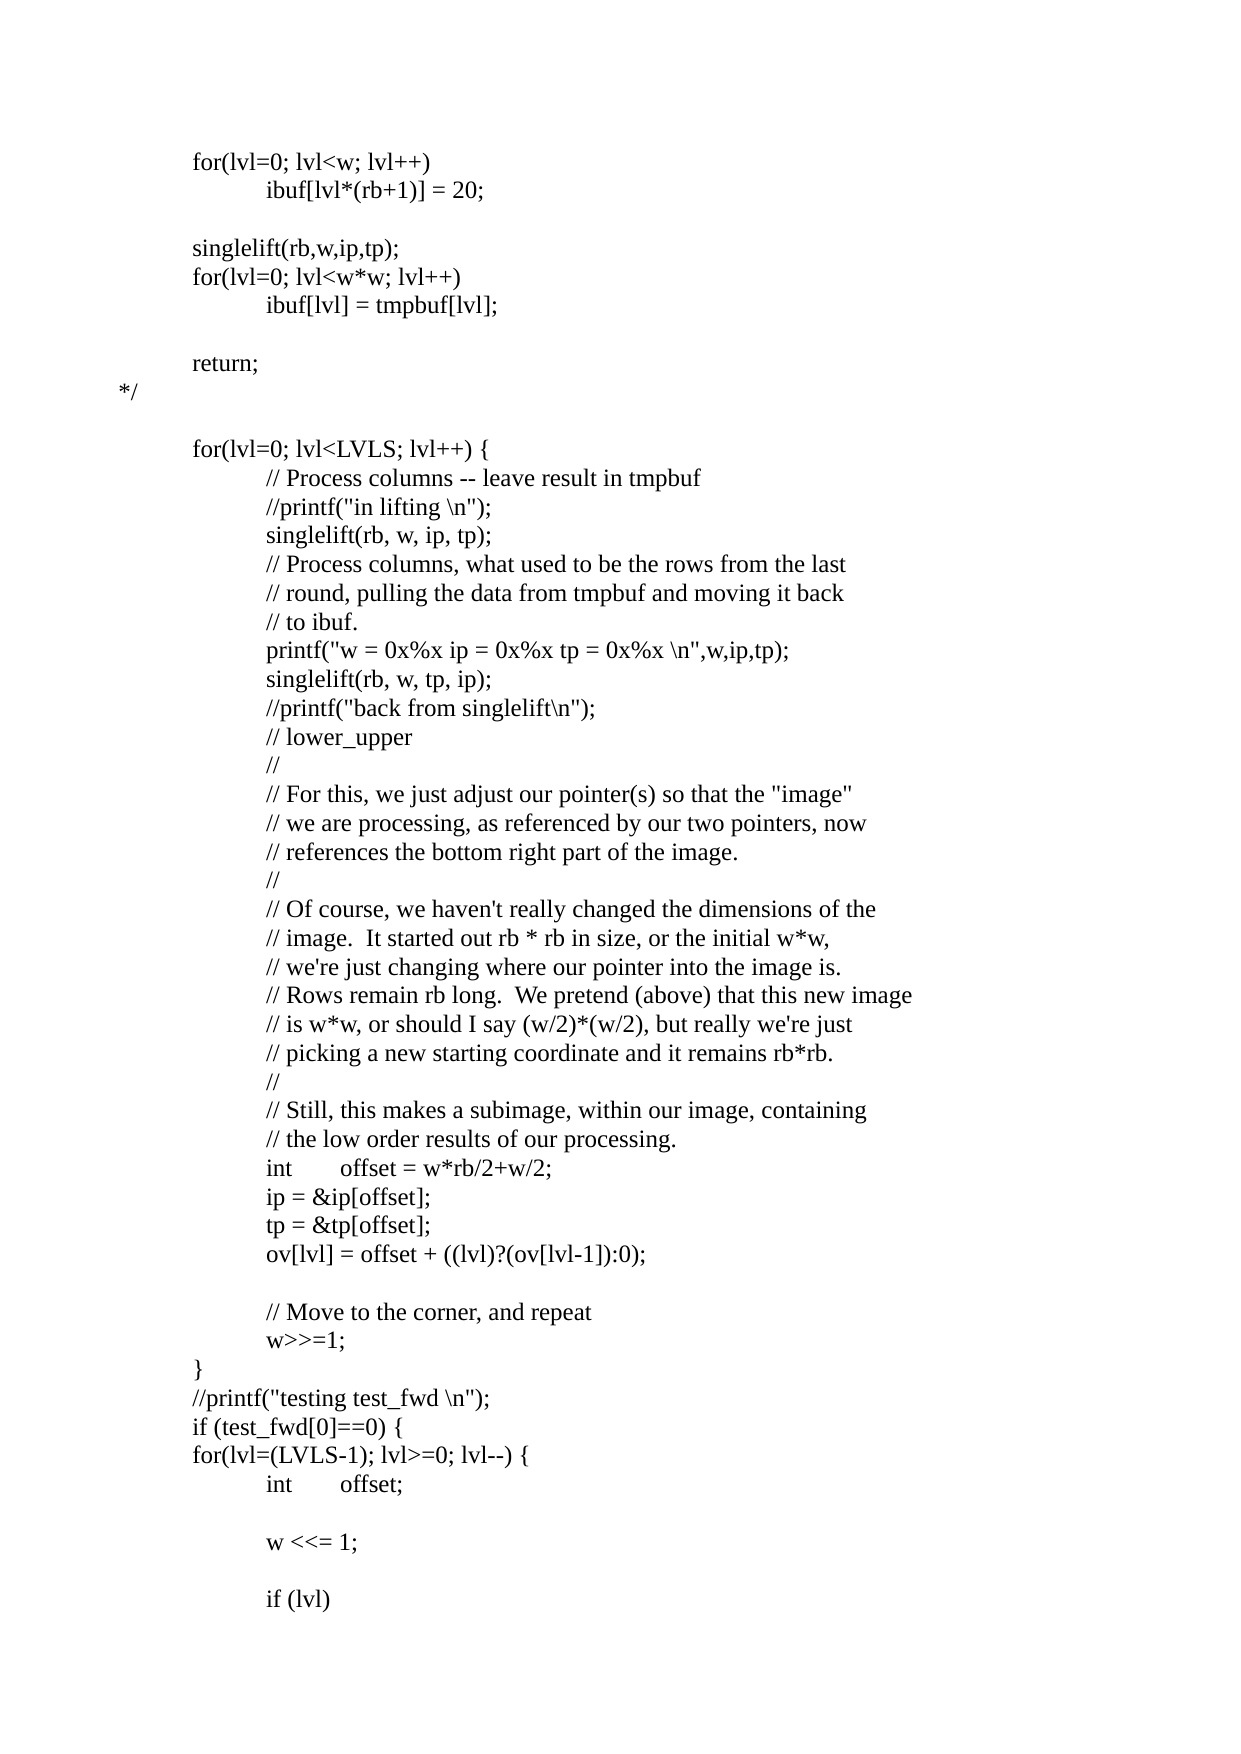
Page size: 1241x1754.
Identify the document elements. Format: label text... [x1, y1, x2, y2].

text } [118, 1354, 1122, 1383]
text printf("w = 0x%x ip = 0x%x tp = 0x%x \n",w,ip,tp); [118, 636, 1122, 664]
text int offset; [118, 1469, 1122, 1498]
text */ [118, 377, 1122, 406]
text // Process columns, what used to be the rows from the last [118, 549, 1122, 578]
text // picking a new starting coordinate and it remains rb*rb. [118, 1038, 1122, 1067]
text singlelift(rb,w,ip,tp); [118, 233, 1122, 262]
text // [118, 751, 1122, 779]
text // Of course, we haven't really changed the dimensions of the [118, 894, 1122, 923]
text for(lvl=0; lvl<LVLS; lvl++) { [118, 434, 1122, 463]
text // [118, 1067, 1122, 1096]
text // Move to the corner, and repeat [118, 1297, 1122, 1326]
text // image. It started out rb * rb in size, or the initial w*w, [118, 923, 1122, 952]
text // we're just changing where our pointer into the image is. [118, 952, 1122, 981]
text //printf("in lifting \n"); [118, 492, 1122, 521]
text if (test_fwd[0]==0) { [118, 1412, 1122, 1441]
text ibuf[lvl] = tmpbuf[lvl]; [118, 291, 1122, 319]
text // Process columns -- leave result in tmpbuf [118, 463, 1122, 492]
text for(lvl=0; lvl<w; lvl++) [118, 147, 1122, 176]
text // we are processing, as referenced by our two pointers, now [118, 808, 1122, 837]
text singlelift(rb, w, ip, tp); [118, 521, 1122, 549]
text //printf("back from singlelift\n"); [118, 693, 1122, 722]
text // lower_upper [118, 722, 1122, 751]
text int offset = w*rb/2+w/2; [118, 1153, 1122, 1182]
text singlelift(rb, w, tp, ip); [118, 664, 1122, 693]
text // to ibuf. [118, 607, 1122, 636]
text // Rows remain rb long. We pretend (above) that this new image [118, 981, 1122, 1009]
text // round, pulling the data from tmpbuf and moving it back [118, 578, 1122, 607]
text // Still, this makes a subimage, within our image, containing [118, 1096, 1122, 1124]
text ibuf[lvl*(rb+1)] = 20; [118, 176, 1122, 204]
text return; [118, 348, 1122, 377]
text ip = &ip[offset]; [118, 1182, 1122, 1211]
text tp = &tp[offset]; [118, 1211, 1122, 1239]
text // is w*w, or should I say (w/2)*(w/2), but really we're just [118, 1009, 1122, 1038]
text // [118, 866, 1122, 894]
text // the low order results of our processing. [118, 1124, 1122, 1153]
text if (lvl) [118, 1584, 1122, 1613]
text // references the bottom right part of the image. [118, 837, 1122, 866]
text //printf("testing test_fwd \n"); [118, 1383, 1122, 1412]
text ov[lvl] = offset + ((lvl)?(ov[lvl-1]):0); [118, 1239, 1122, 1268]
text for(lvl=0; lvl<w*w; lvl++) [118, 262, 1122, 291]
text w <<= 1; [118, 1527, 1122, 1556]
text // For this, we just adjust our pointer(s) so that the "image" [118, 779, 1122, 808]
text for(lvl=(LVLS-1); lvl>=0; lvl--) { [118, 1441, 1122, 1469]
text w>>=1; [118, 1326, 1122, 1354]
